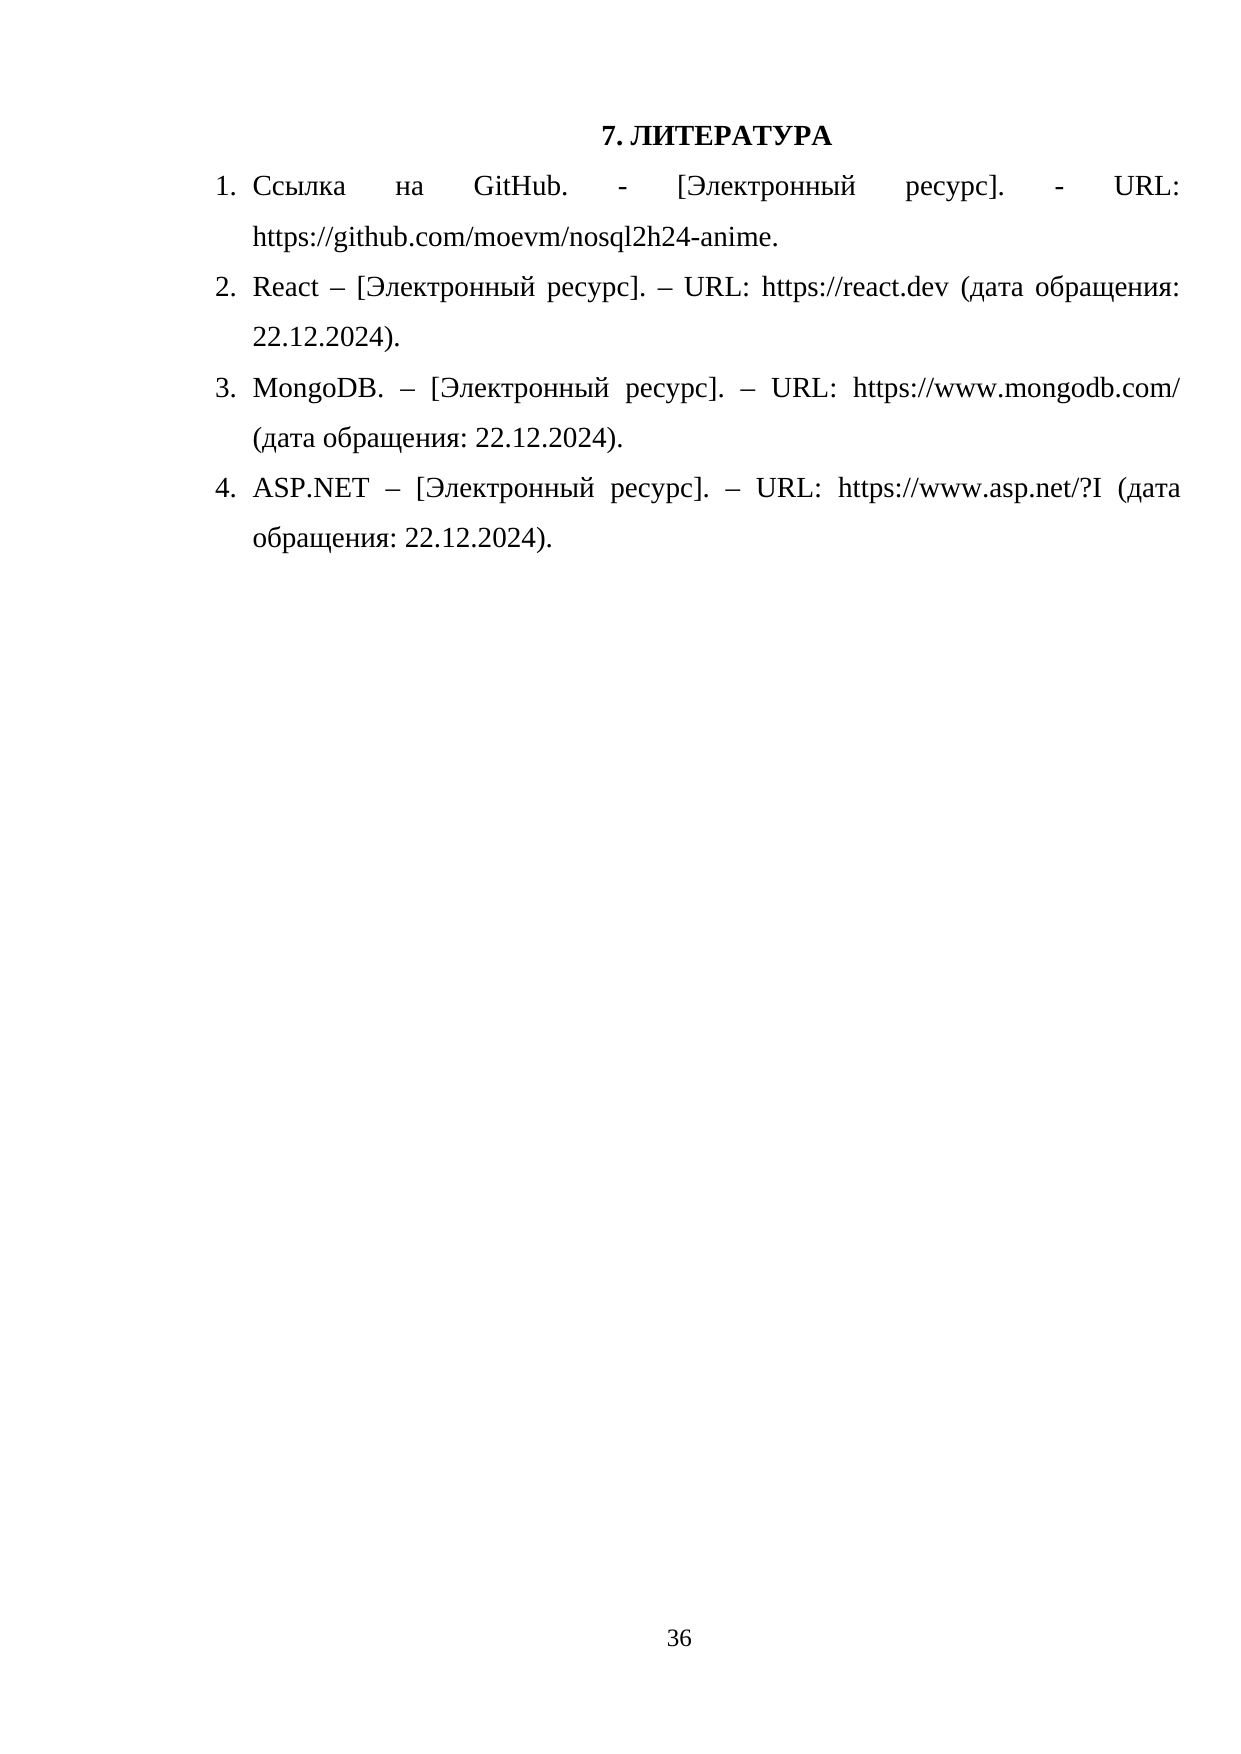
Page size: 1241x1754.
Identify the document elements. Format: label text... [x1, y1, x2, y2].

list Ссылка на GitHub. - [Электронный ресурс]. - URL: https://github.com/moevm/nosql2h24-anime. [215, 168, 1181, 252]
list ASP.NET – [Электронный ресурс]. – URL: https://www.asp.net/?I (дата обращения: 22.12.2024). [215, 470, 1181, 554]
list React – [Электронный ресурс]. – URL: https://react.dev (дата обращения: 22.12.2024). [215, 269, 1181, 353]
text 7. ЛИТЕРАТУРА [177, 118, 1181, 152]
list MongoDB. – [Электронный ресурс]. – URL: https://www.mongodb.com/ (дата обращения: 22.12.2024). [215, 370, 1181, 453]
